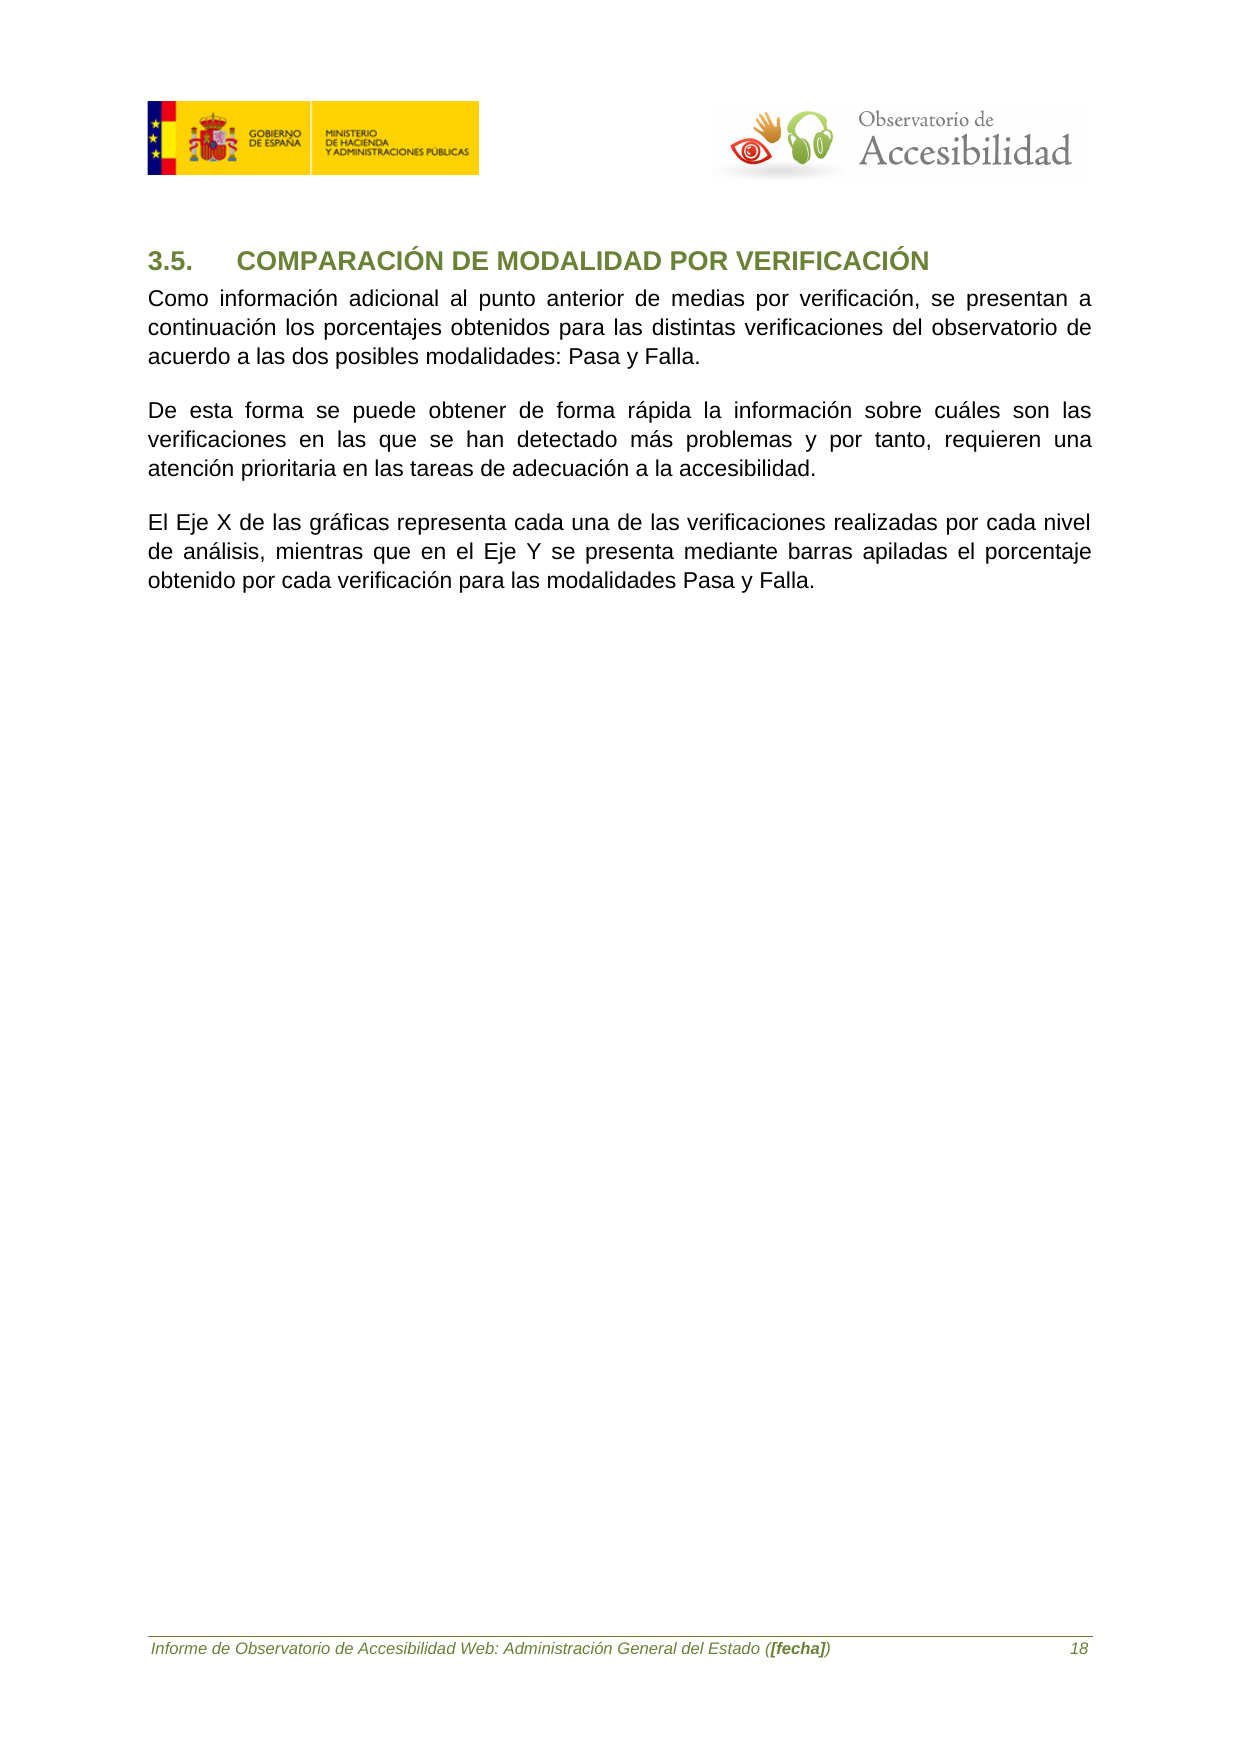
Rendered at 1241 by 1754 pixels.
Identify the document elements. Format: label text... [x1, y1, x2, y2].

text Como información adicional al punto anterior de medias por verificación, se presentan a continuación los porcentajes obtenidos para las distintas verificaciones del observatorio de acuerdo a las dos posibles modalidades: Pasa y Falla. [148, 285, 1092, 369]
picture [147, 101, 479, 175]
picture [710, 102, 1086, 185]
text De esta forma se puede obtener de forma rápida la información sobre cuáles son las verificaciones en las que se han detectado más problemas y por tanto, requieren una atención prioritaria en las tareas de adecuación a la accesibilidad. [148, 397, 1092, 481]
text El Eje X de las gráficas representa cada una de las verificaciones realizadas por cada nivel de análisis, mientras que en el Eje Y se presenta mediante barras apiladas el porcentaje obtenido por cada verificación para las modalidades Pasa y Falla. [148, 509, 1092, 593]
subtitle Comparación de Modalidad por Verificación [148, 245, 1092, 276]
